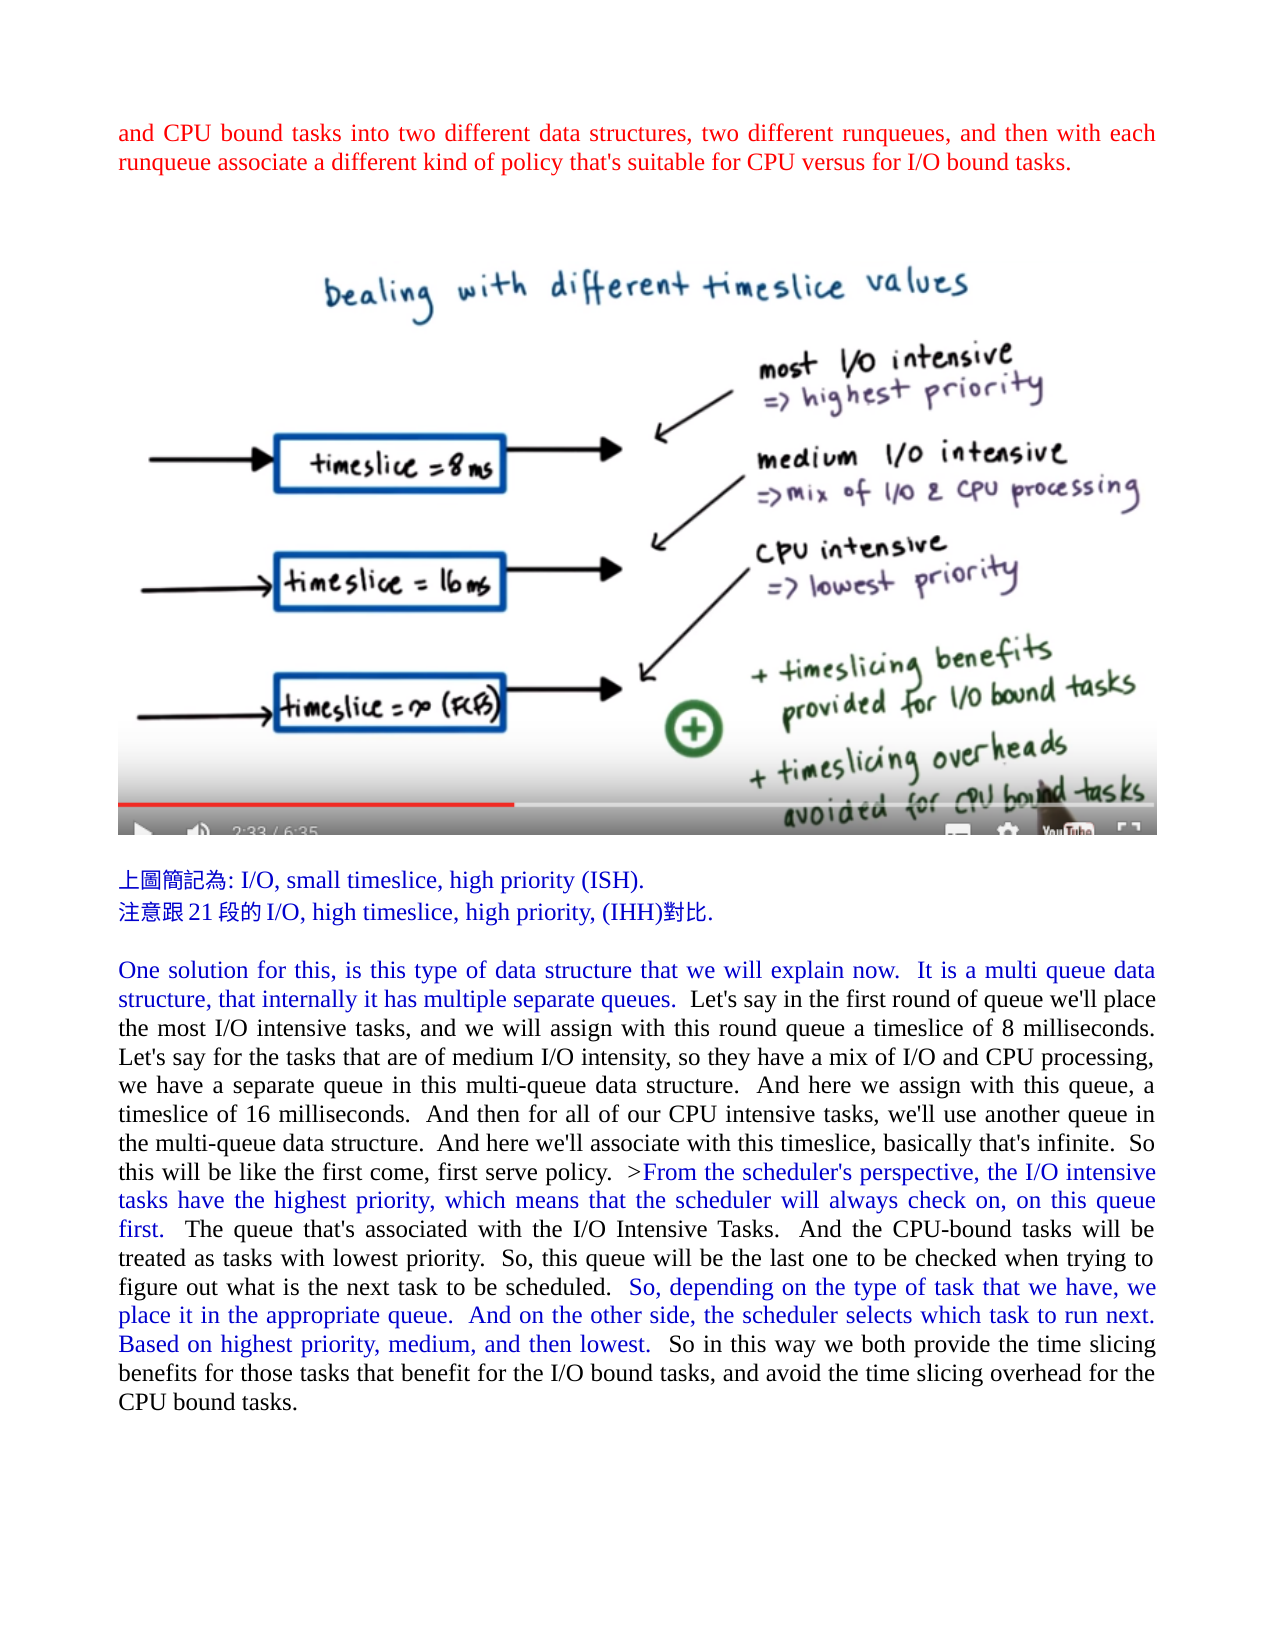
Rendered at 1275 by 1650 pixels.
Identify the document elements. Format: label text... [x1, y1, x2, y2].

text 注意跟21段的I/O, high timeslice, high priority, (IHH)對比. [118, 895, 1157, 927]
text One solution for this, is this type of data structure that we will explain now. It is a multi queue data structure, that internally it has multiple separate queues. Let's say in the first round of queue we'll place the most I/O intensive tasks, and we will assign with this round queue a timeslice of 8 milliseconds. Let's say for the tasks that are of medium I/O intensity, so they have a mix of I/O and CPU processing, we have a separate queue in this multi-queue data structure. And here we assign with this queue, a timeslice of 16 milliseconds. And then for all of our CPU intensive tasks, we'll use another queue in the multi-queue data structure. And here we'll associate with this timeslice, basically that's infinite. So this will be like the first come, first serve policy. >From the scheduler's perspective, the I/O intensive tasks have the highest priority, which means that the scheduler will always check on, on this queue first. The queue that's associated with the I/O Intensive Tasks. And the CPU-bound tasks will be treated as tasks with lowest priority. So, this queue will be the last one to be checked when trying to figure out what is the next task to be scheduled. So, depending on the type of task that we have, we place it in the appropriate queue. And on the other side, the scheduler selects which task to run next. Based on highest priority, medium, and then lowest. So in this way we both provide the time slicing benefits for those tasks that benefit for the I/O bound tasks, and avoid the time slicing overhead for the CPU bound tasks. [118, 956, 1157, 1416]
picture [118, 261, 1157, 835]
text 上圖簡記為: I/O, small timeslice, high priority (ISH). [118, 863, 1157, 895]
text and CPU bound tasks into two different data structures, two different runqueues, and then with each runqueue associate a different kind of policy that's suitable for CPU versus for I/O bound tasks. [118, 118, 1157, 176]
